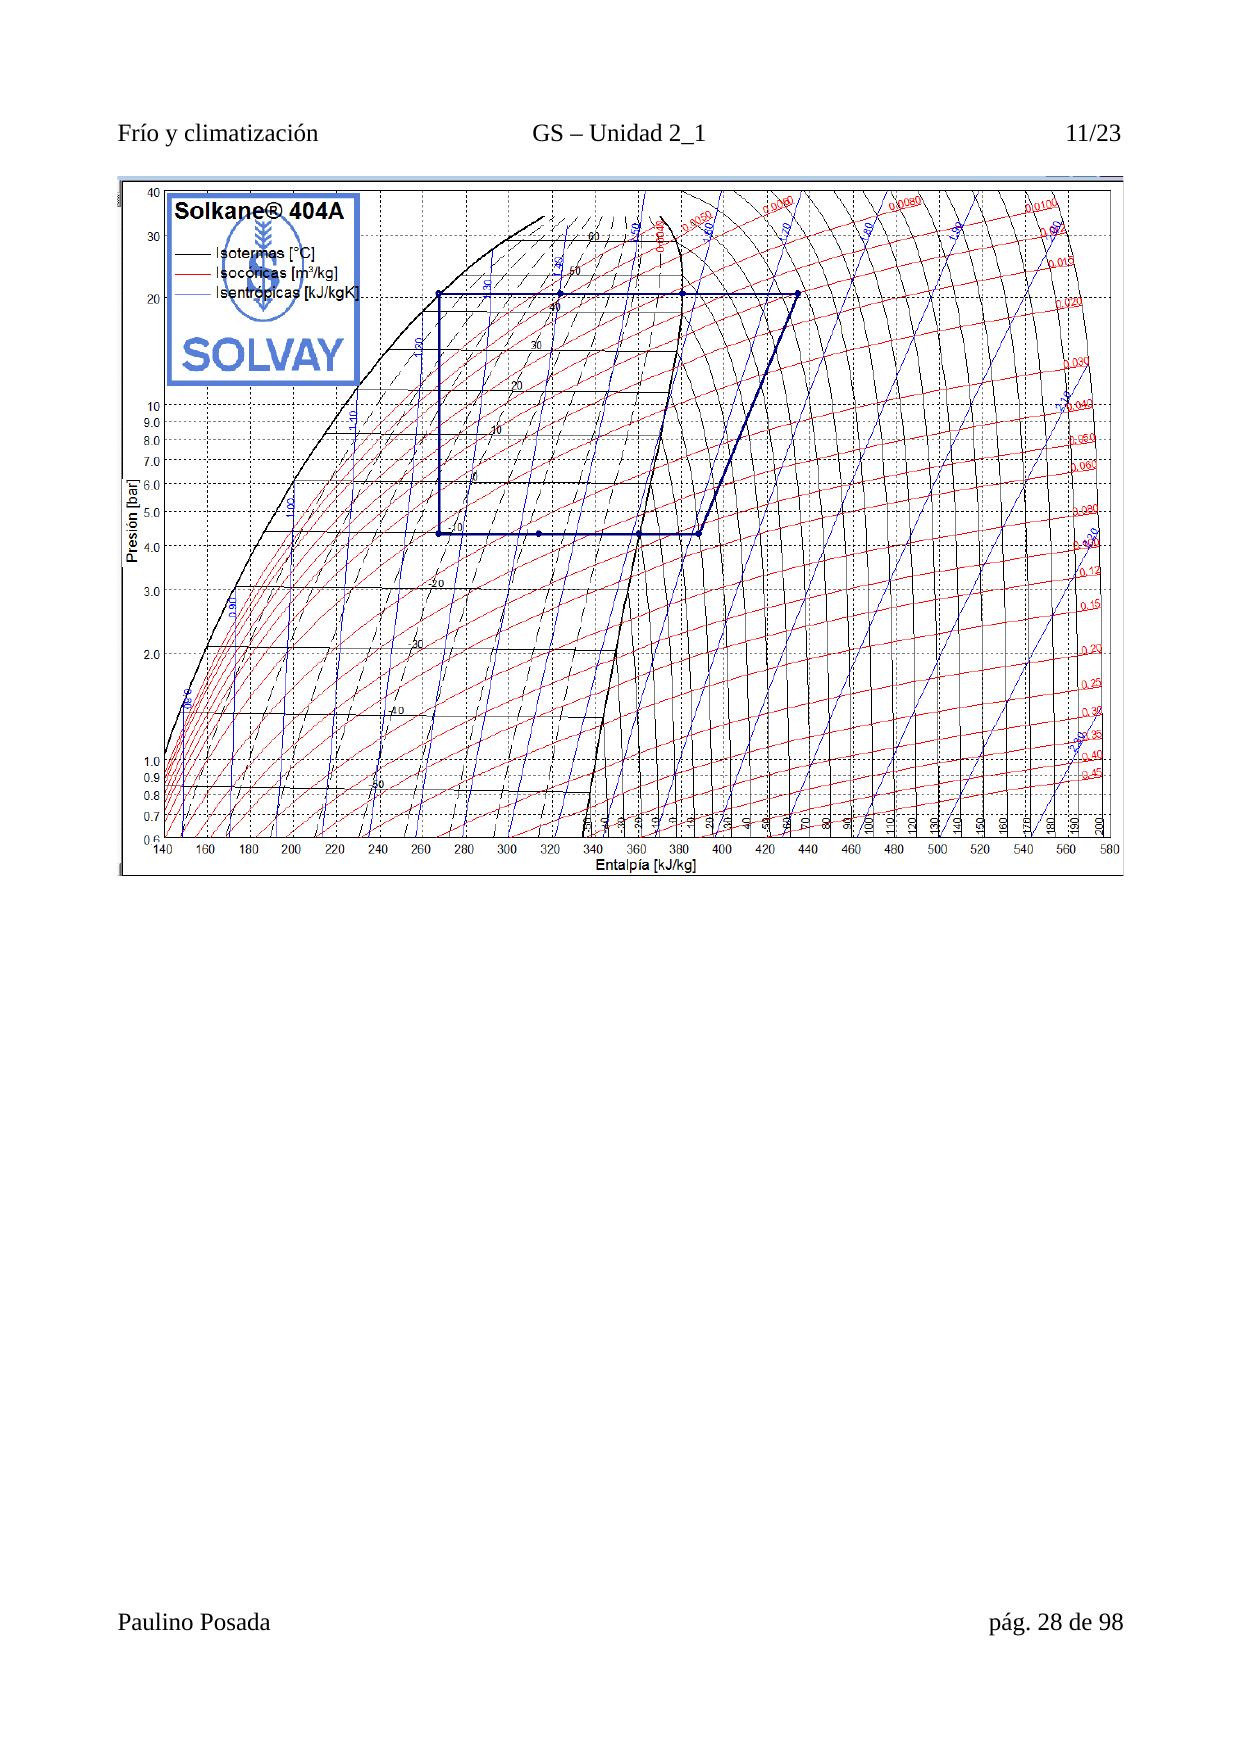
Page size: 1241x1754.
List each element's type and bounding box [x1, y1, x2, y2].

picture [117, 176, 1124, 876]
